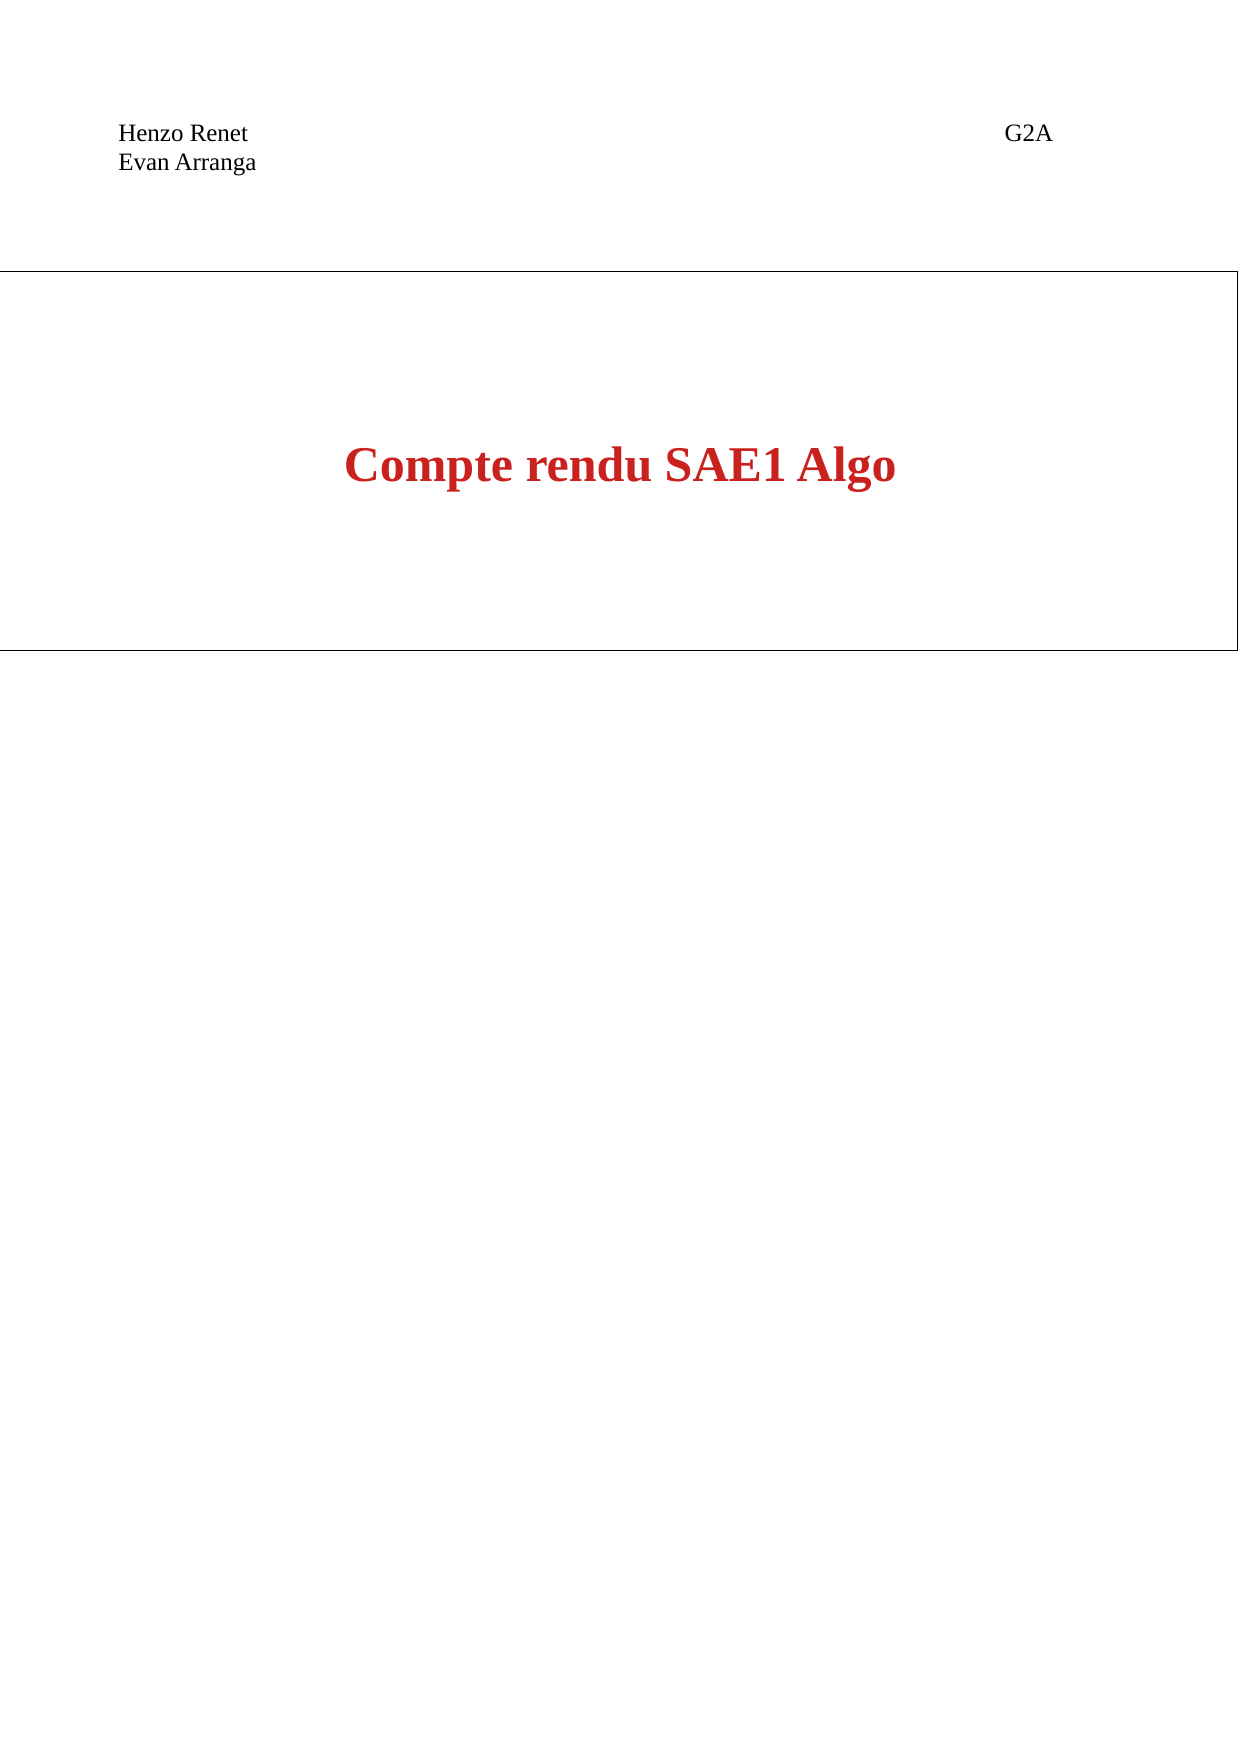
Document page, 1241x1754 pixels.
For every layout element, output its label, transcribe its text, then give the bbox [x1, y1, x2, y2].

text Henzo Renet G2A [118, 118, 1122, 147]
text Evan Arranga [118, 147, 1122, 176]
text Compte rendu SAE1 Algo [118, 434, 1122, 492]
